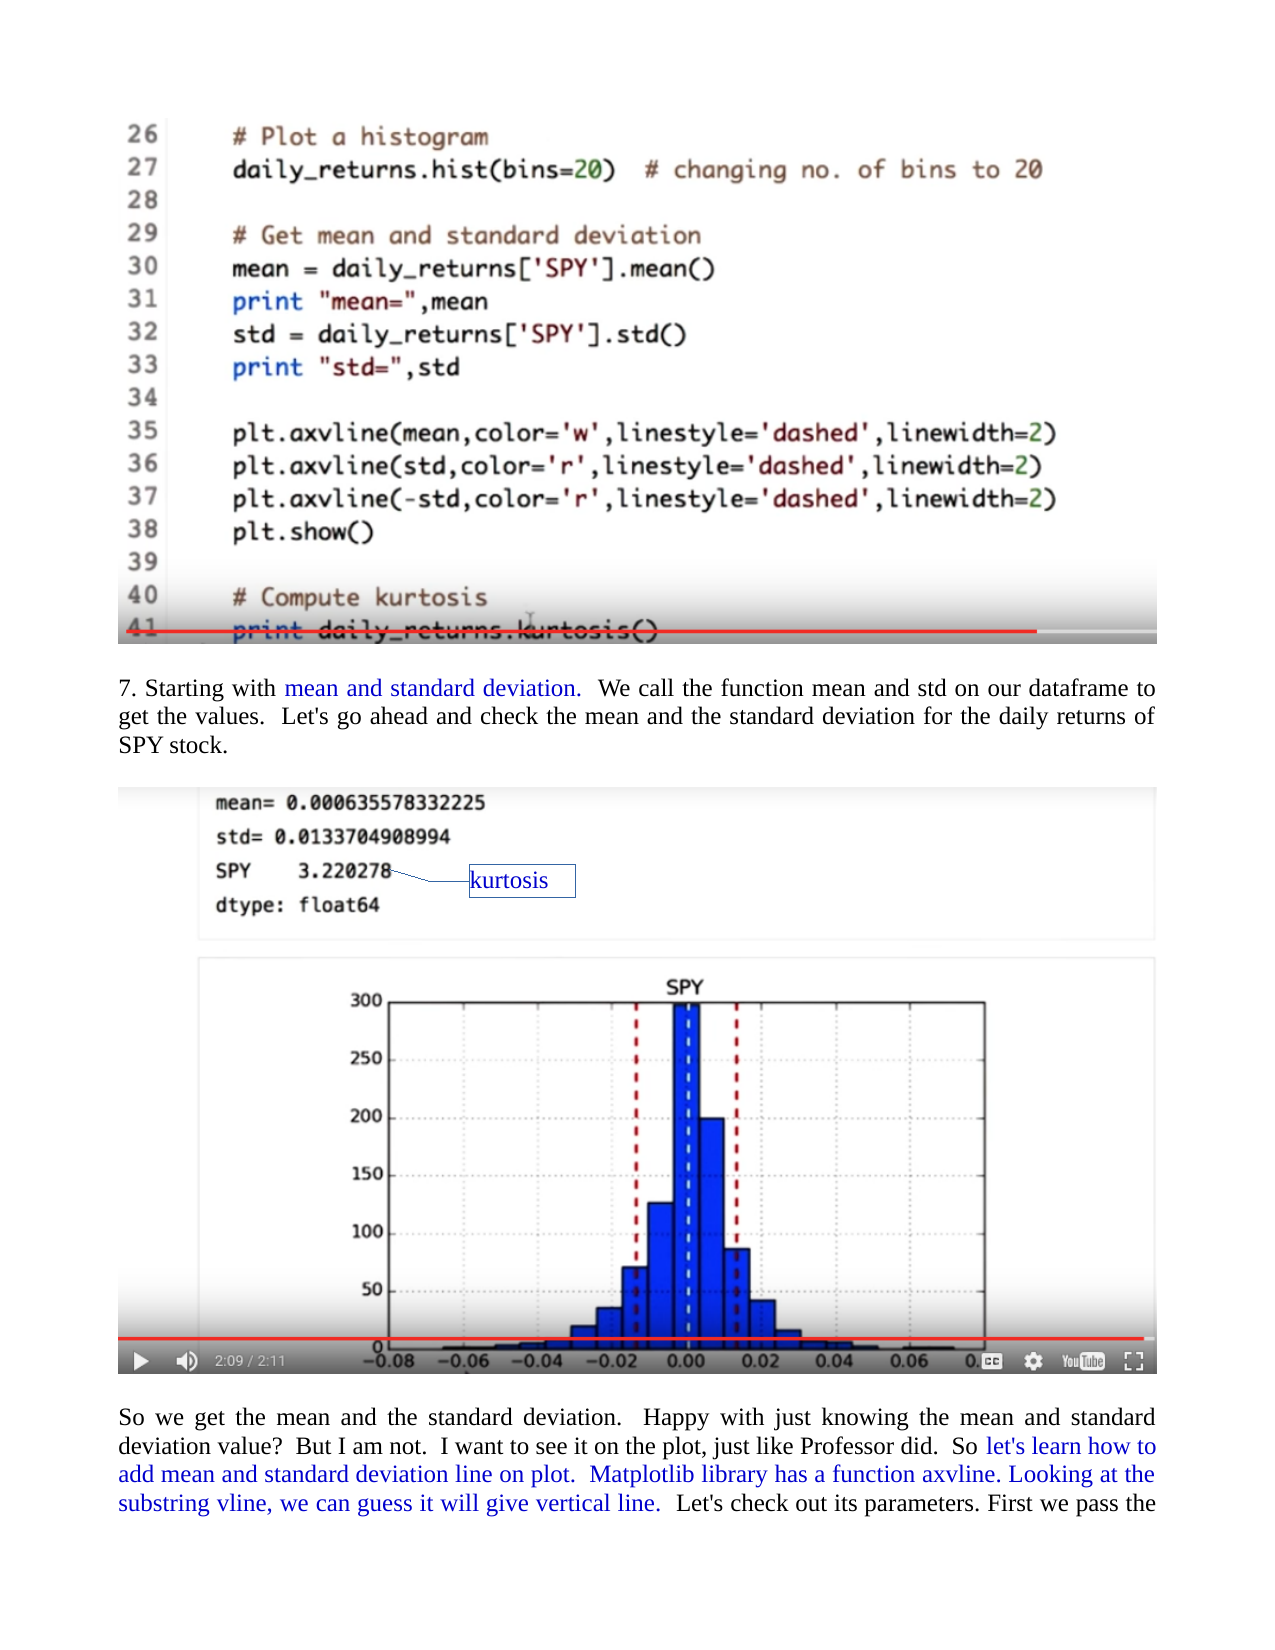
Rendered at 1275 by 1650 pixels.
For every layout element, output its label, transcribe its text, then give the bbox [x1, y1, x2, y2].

text 7. Starting with mean and standard deviation. We call the function mean and std on our dataframe to get the values. Let's go ahead and check the mean and the standard deviation for the daily returns of SPY stock. [118, 673, 1157, 759]
picture [118, 787, 1157, 1374]
picture [118, 118, 1157, 644]
text So we get the mean and the standard deviation. Happy with just knowing the mean and standard deviation value? But I am not. I want to see it on the plot, just like Professor did. So let's learn how to add mean and standard deviation line on plot. Matplotlib library has a function axvline. Looking at the substring vline, we can guess it will give vertical line. Let's check out its parameters. First we pass the [118, 1402, 1157, 1517]
